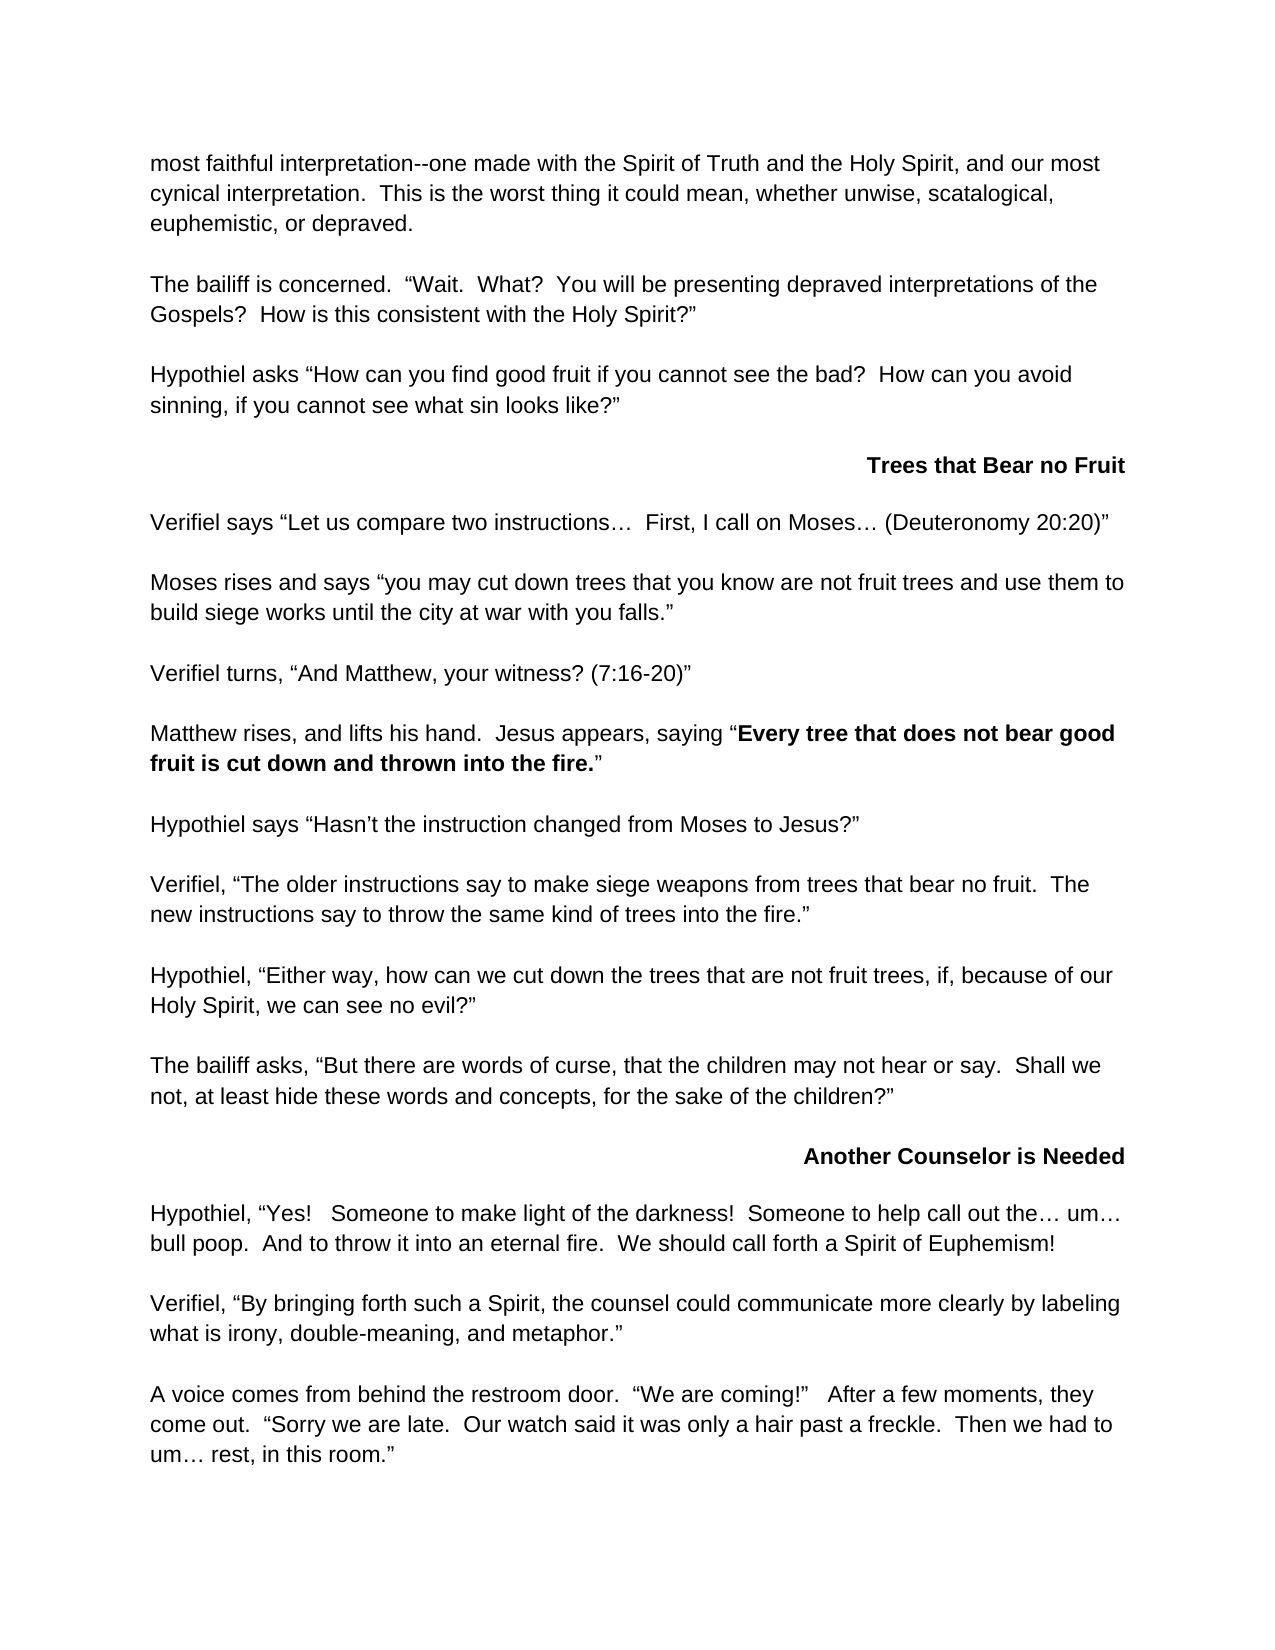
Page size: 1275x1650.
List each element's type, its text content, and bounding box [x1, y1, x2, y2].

subtitle Trees that Bear no Fruit [150, 452, 1125, 478]
subtitle Another Counselor is Needed [150, 1143, 1125, 1169]
text Matthew rises, and lifts his hand. Jesus appears, saying “Every tree that does not bear good fruit is cut down and thrown into the fire.” [150, 720, 1125, 777]
text Verifiel, “By bringing forth such a Spirit, the counsel could communicate more clearly by labeling what is irony, double-meaning, and metaphor.” [150, 1290, 1125, 1347]
text Hypothiel asks “How can you find good fruit if you cannot see the bad? How can you avoid sinning, if you cannot see what sin looks like?” [150, 361, 1125, 418]
text Hypothiel says “Hasn’t the instruction changed from Moses to Jesus?” [150, 811, 1125, 837]
text most faithful interpretation--one made with the Spirit of Truth and the Holy Spirit, and our most cynical interpretation. This is the worst thing it could mean, whether unwise, scatalogical, euphemistic, or depraved. [150, 150, 1125, 237]
text Hypothiel, “Yes! Someone to make light of the darkness! Someone to help call out the… um… bull poop. And to throw it into an eternal fire. We should call forth a Spirit of Euphemism! [150, 1199, 1125, 1256]
text The bailiff asks, “But there are words of curse, that the children may not hear or say. Shall we not, at least hide these words and concepts, for the sake of the children?” [150, 1052, 1125, 1109]
text Verifiel, “The older instructions say to make siege weapons from trees that bear no fruit. The new instructions say to throw the same kind of trees into the fire.” [150, 871, 1125, 928]
text Verifiel turns, “And Matthew, your witness? (7:16-20)” [150, 660, 1125, 686]
text Hypothiel, “Either way, how can we cut down the trees that are not fruit trees, if, because of our Holy Spirit, we can see no evil?” [150, 962, 1125, 1018]
text A voice comes from behind the restroom door. “We are coming!” After a few moments, they come out. “Sorry we are late. Our watch said it was only a hair past a freckle. Then we had to um… rest, in this room.” [150, 1381, 1125, 1468]
text Moses rises and says “you may cut down trees that you know are not fruit trees and use them to build siege works until the city at war with you falls.” [150, 569, 1125, 626]
text The bailiff is concerned. “Wait. What? You will be presenting depraved interpretations of the Gospels? How is this consistent with the Holy Spirit?” [150, 271, 1125, 327]
text Verifiel says “Let us compare two instructions… First, I call on Moses… (Deuteronomy 20:20)” [150, 509, 1125, 535]
